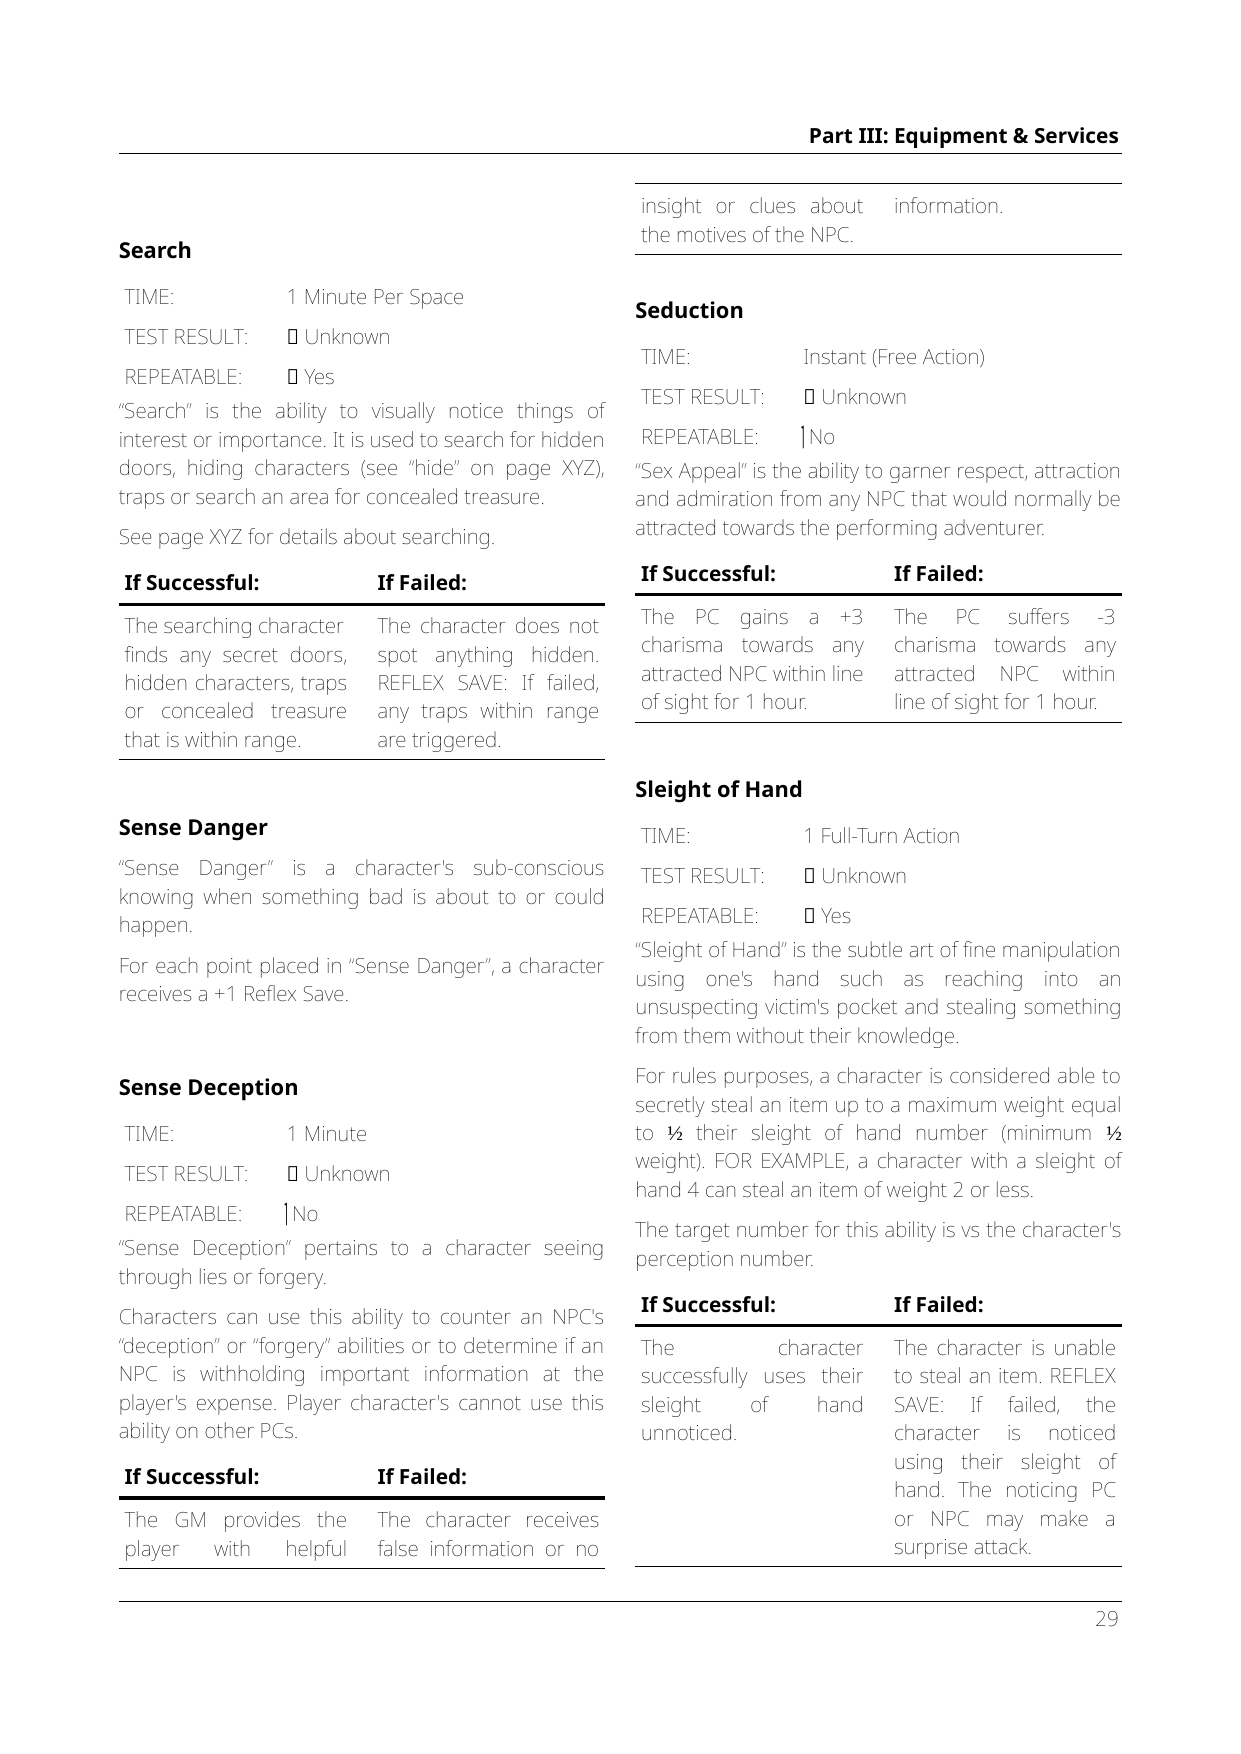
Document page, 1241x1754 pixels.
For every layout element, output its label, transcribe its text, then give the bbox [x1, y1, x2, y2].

table_cell insight or clues about the motives of the NPC. [635, 184, 869, 254]
table_header If Successful: [119, 563, 353, 602]
text Search [118, 235, 605, 265]
table_cell [869, 184, 888, 254]
table_header [869, 1284, 888, 1324]
text Sense Danger [118, 812, 605, 842]
table_header If Failed: [372, 563, 605, 602]
table_cell information. [888, 184, 1122, 254]
text The target number for this ability is vs the character's perception number. [635, 1215, 1122, 1272]
text “Sense Danger” is a character's sub-conscious knowing when something bad is about to or could happen. [118, 853, 605, 939]
table_cell REPEATABLE: [119, 1194, 281, 1233]
table_cell REPEATABLE: [635, 416, 797, 456]
table_cell  Unknown [797, 376, 1122, 416]
table_cell [869, 596, 888, 722]
table_header 1 Minute Per Space [281, 277, 605, 317]
table_header If Successful: [635, 553, 869, 593]
table_header TIME: [119, 277, 281, 317]
text Characters can use this ability to counter an NPC's “deception” or “forgery” abilities or to determine if an NPC is withholding important information at the player's expense. Player character's cannot use this ability on other PCs. [118, 1302, 605, 1444]
table_header [353, 563, 372, 602]
table_header 1 Full-Turn Action [797, 816, 1122, 856]
table_cell  Unknown [797, 856, 1122, 896]
table_cell TEST RESULT: [119, 1154, 281, 1194]
table_cell [353, 1500, 372, 1568]
table_cell TEST RESULT: [119, 317, 281, 357]
table_cell The PC suffers -3 charisma towards any attracted NPC within line of sight for 1 hour. [888, 596, 1122, 722]
text “Search” is the ability to visually notice things of interest or importance. It is used to search for hidden doors, hiding characters (see “hide” on page XYZ), traps or search an area for concealed treasure. [118, 396, 605, 510]
text “Sleight of Hand” is the subtle art of fine manipulation using one's hand such as reaching into an unsuspecting victim's pocket and stealing something from them without their knowledge. [635, 936, 1122, 1049]
table_cell The PC gains a +3 charisma towards any attracted NPC within line of sight for 1 hour. [635, 596, 869, 722]
table_cell The searching character finds any secret doors, hidden characters, traps or concealed treasure that is within range. [119, 606, 353, 759]
table_cell  Yes [281, 357, 605, 396]
table_cell REPEATABLE: [119, 357, 281, 396]
table_cell  No [281, 1194, 605, 1233]
text “Sense Deception” pertains to a character seeing through lies or forgery. [118, 1233, 605, 1290]
table_header TIME: [635, 336, 797, 376]
table_cell [869, 1327, 888, 1566]
text Seduction [635, 294, 1122, 324]
text Sense Deception [118, 1072, 605, 1102]
table_cell The character receives false information or no [372, 1500, 605, 1568]
text Sleight of Hand [635, 774, 1122, 804]
table_cell  Unknown [281, 317, 605, 357]
table_header [869, 553, 888, 593]
table_cell  Unknown [281, 1154, 605, 1194]
table_cell  No [797, 416, 1122, 456]
table_cell The GM provides the player with helpful [119, 1500, 353, 1568]
table_header If Failed: [888, 553, 1122, 593]
table_header If Successful: [635, 1284, 869, 1324]
table_cell The character is unable to steal an item. REFLEX SAVE: If failed, the character is noticed using their sleight of hand. The noticing PC or NPC may make a surprise attack. [888, 1327, 1122, 1566]
table_header [353, 1457, 372, 1496]
table_header Instant (Free Action) [797, 336, 1122, 376]
table_cell The character successfully uses their sleight of hand unnoticed. [635, 1327, 869, 1566]
table_header TIME: [635, 816, 797, 856]
table_header TIME: [119, 1114, 281, 1154]
table_header 1 Minute [281, 1114, 605, 1154]
table_cell  Yes [797, 896, 1122, 936]
text For each point placed in “Sense Danger”, a character receives a +1 Reflex Save. [118, 951, 605, 1008]
table_header If Failed: [372, 1457, 605, 1496]
table_cell The character does not spot anything hidden. REFLEX SAVE: If failed, any traps within range are triggered. [372, 606, 605, 759]
text “Sex Appeal” is the ability to garner respect, attraction and admiration from any NPC that would normally be attracted towards the performing adventurer. [635, 456, 1122, 541]
table_header If Failed: [888, 1284, 1122, 1324]
table_cell TEST RESULT: [635, 376, 797, 416]
table_header If Successful: [119, 1457, 353, 1496]
text For rules purposes, a character is considered able to secretly steal an item up to a maximum weight equal to ½ their sleight of hand number (minimum ½ weight). FOR EXAMPLE, a character with a sleight of hand 4 can steal an item of weight 2 or less. [635, 1061, 1122, 1203]
table_cell [353, 606, 372, 759]
table_cell REPEATABLE: [635, 896, 797, 936]
text See page XYZ for details about searching. [118, 522, 605, 551]
table_cell TEST RESULT: [635, 856, 797, 896]
